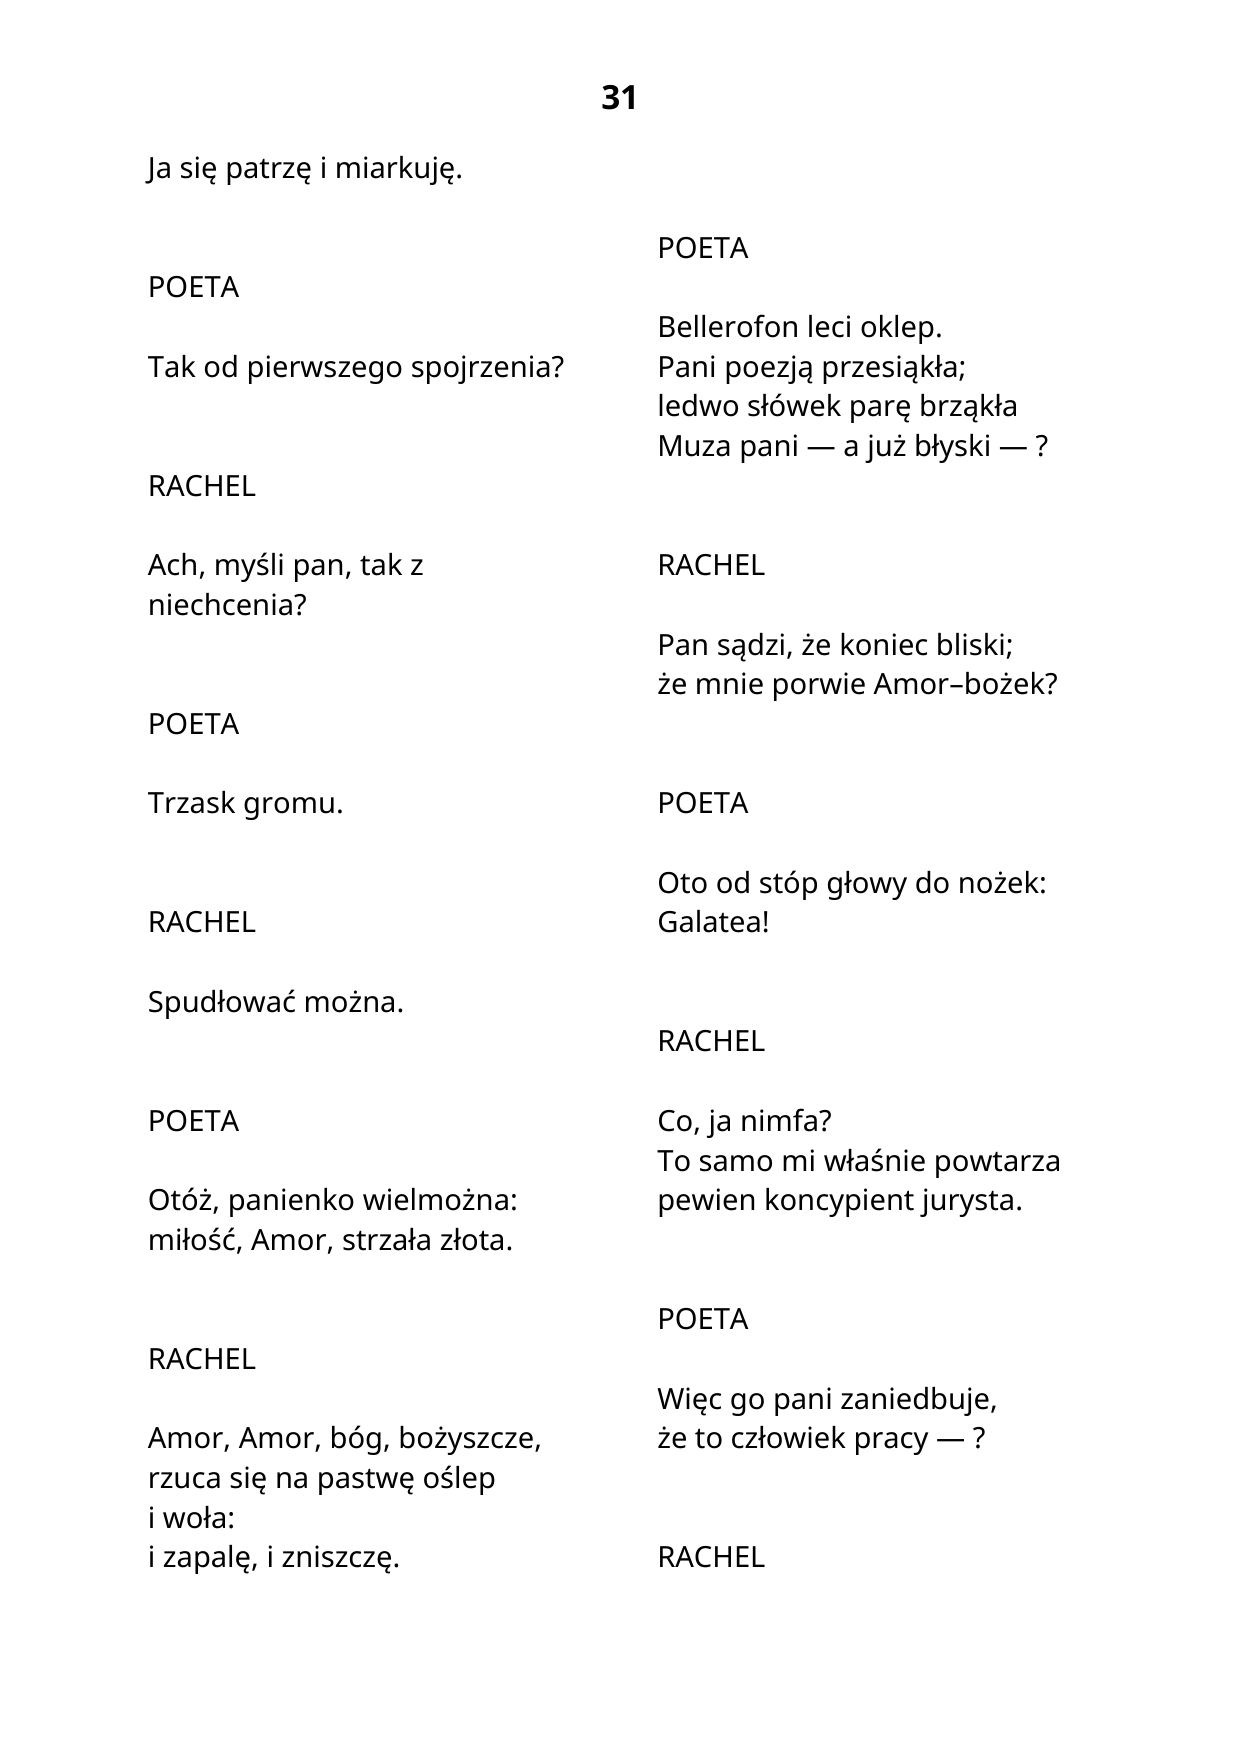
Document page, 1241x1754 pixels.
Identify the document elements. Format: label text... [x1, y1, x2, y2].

text rzuca się na pastwę oślep [148, 1457, 583, 1497]
text RACHEL [148, 1338, 583, 1378]
text RACHEL [148, 902, 583, 941]
text POETA [148, 1100, 583, 1140]
text POETA [148, 267, 583, 306]
text że mnie porwie Amor–bożek? [657, 663, 1093, 703]
text pewien koncypient jurysta. [657, 1179, 1093, 1219]
text RACHEL [657, 1021, 1093, 1060]
text POETA [148, 703, 583, 743]
text POETA [657, 227, 1093, 267]
text Galatea! [657, 902, 1093, 941]
text Spudłować można. [148, 981, 583, 1021]
text RACHEL [657, 544, 1093, 584]
text Ach, myśli pan, tak z niechcenia? [148, 544, 583, 624]
text POETA [657, 1298, 1093, 1338]
text i woła: [148, 1497, 583, 1537]
text Tak od pierwszego spojrzenia? [148, 346, 583, 386]
text Otóż, panienko wielmożna: [148, 1179, 583, 1219]
text Muza pani — a już błyski — ? [657, 425, 1093, 465]
text i zapalę, i zniszczę. [148, 1537, 583, 1576]
text Trzask gromu. [148, 783, 583, 822]
text RACHEL [657, 1537, 1093, 1576]
text Oto od stóp głowy do nożek: [657, 862, 1093, 902]
text że to człowiek pracy — ? [657, 1418, 1093, 1457]
text Co, ja nimfa? [657, 1100, 1093, 1140]
text Ja się patrzę i miarkuję. [148, 148, 583, 187]
text ledwo słówek parę brząkła [657, 386, 1093, 425]
text Amor, Amor, bóg, bożyszcze, [148, 1418, 583, 1457]
text miłość, Amor, strzała złota. [148, 1219, 583, 1259]
text Pani poezją przesiąkła; [657, 346, 1093, 386]
text Pan sądzi, że koniec bliski; [657, 624, 1093, 663]
text POETA [657, 783, 1093, 822]
text RACHEL [148, 465, 583, 505]
text Bellerofon leci oklep. [657, 306, 1093, 346]
text To samo mi właśnie powtarza [657, 1140, 1093, 1179]
text Więc go pani zaniedbuje, [657, 1378, 1093, 1418]
